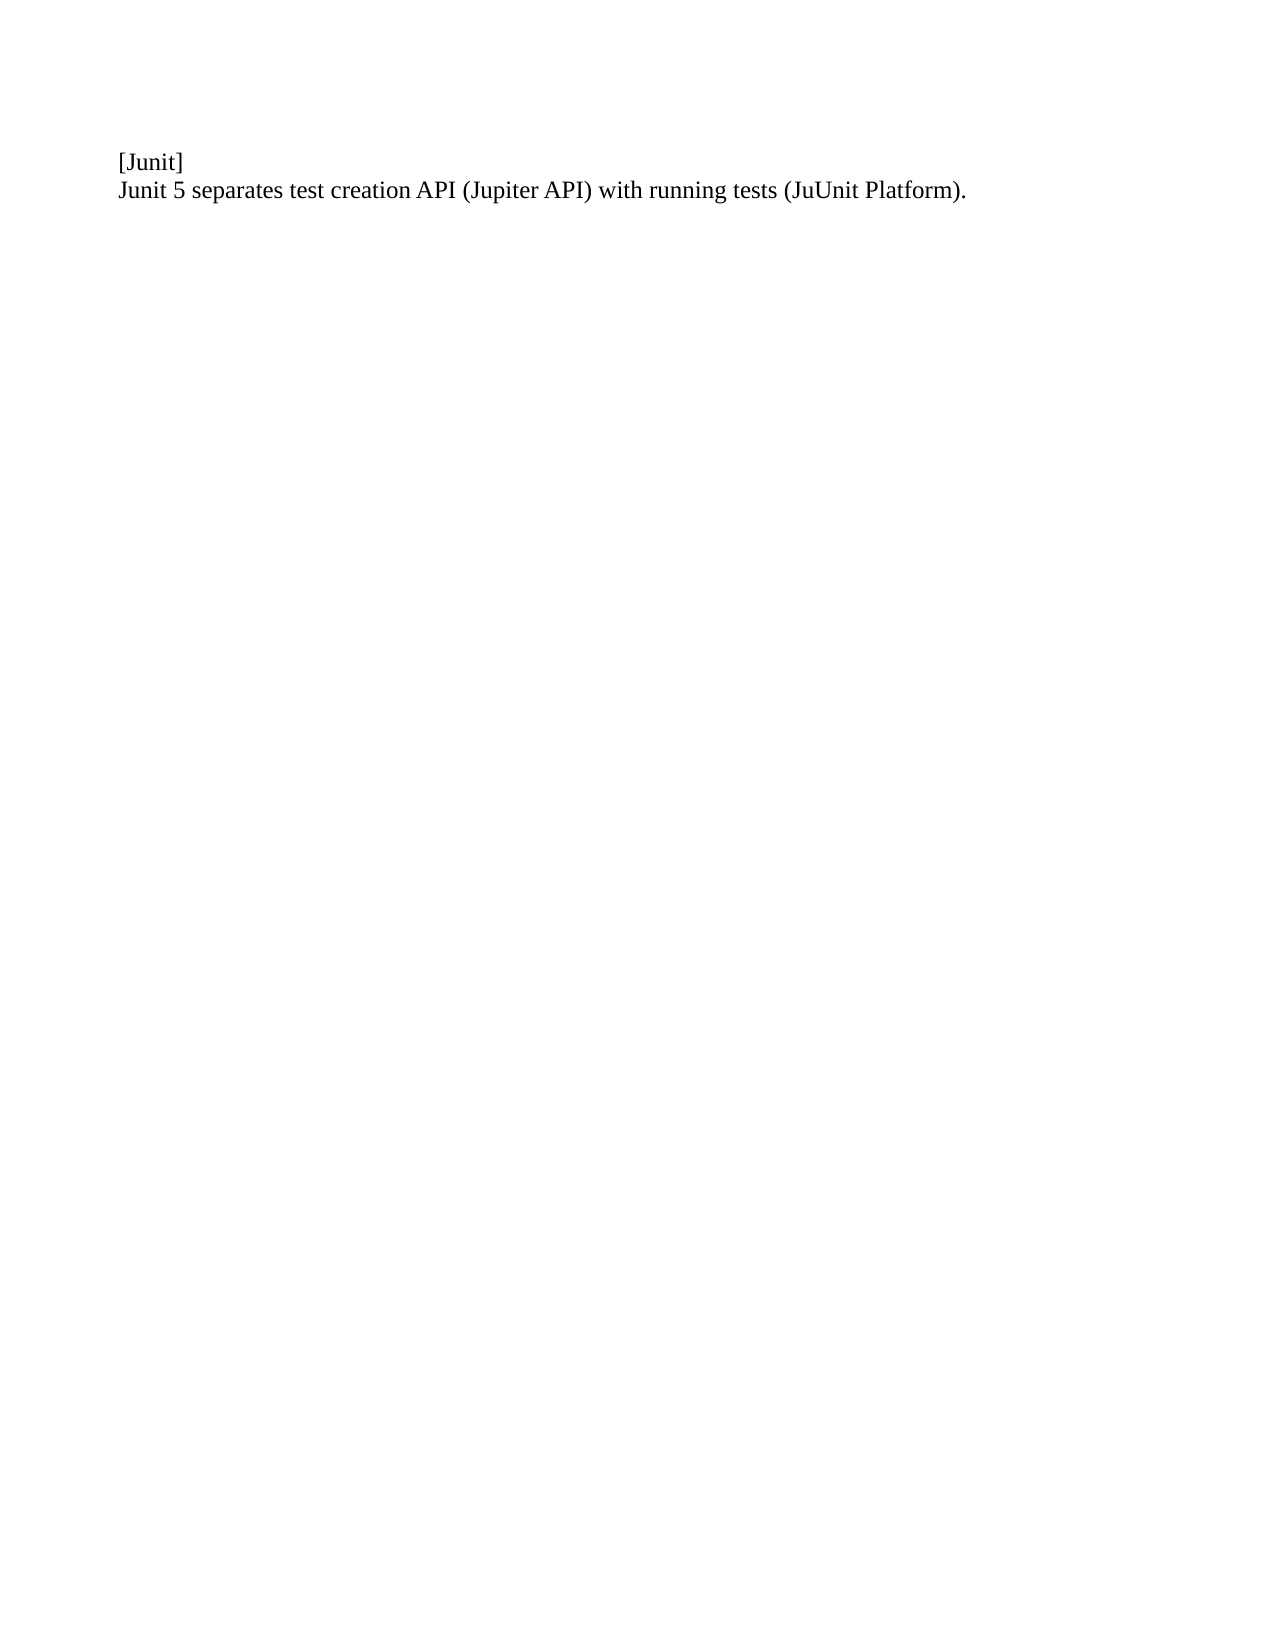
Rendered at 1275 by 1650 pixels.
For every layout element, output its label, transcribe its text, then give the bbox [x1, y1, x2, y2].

text Junit 5 separates test creation API (Jupiter API) with running tests (JuUnit Platform). [118, 176, 1157, 204]
text [Junit] [118, 147, 1157, 176]
